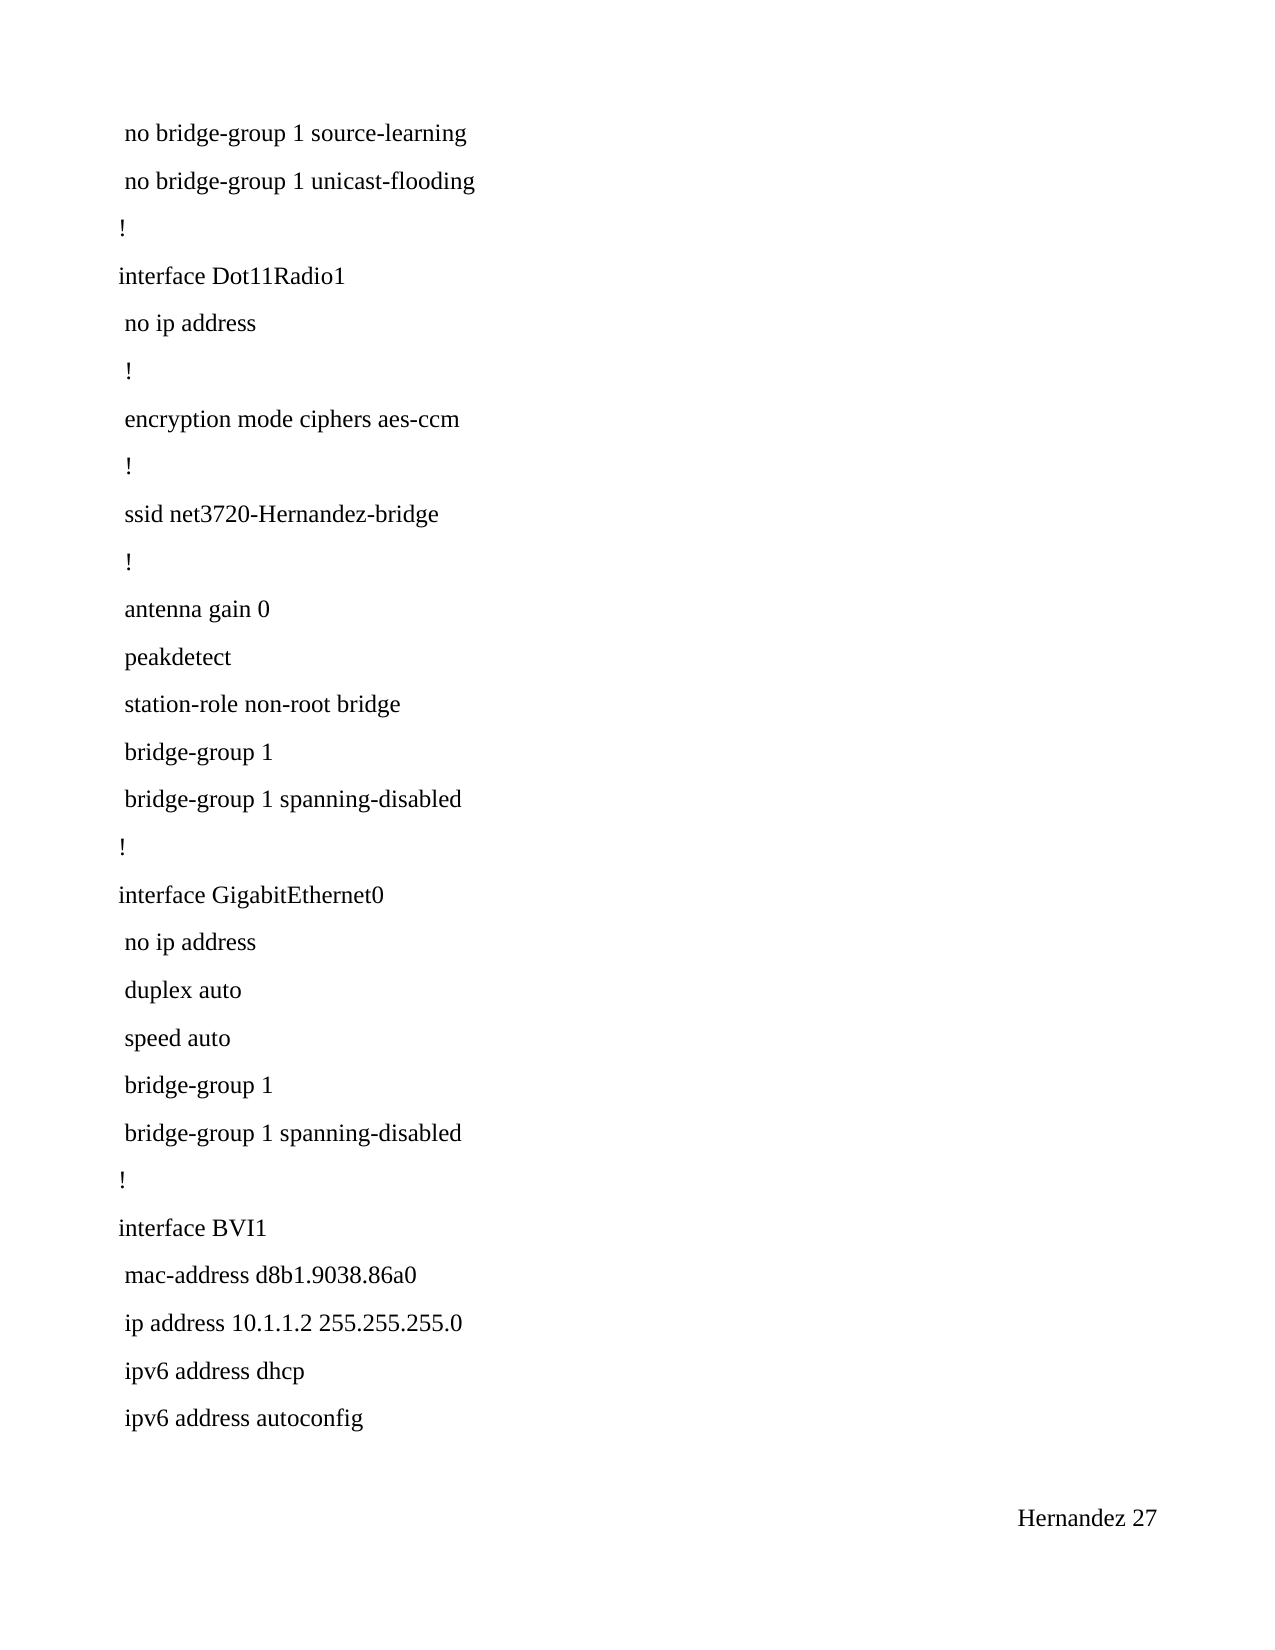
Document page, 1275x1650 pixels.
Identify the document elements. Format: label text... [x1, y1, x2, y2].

text antenna gain 0 [118, 594, 1157, 623]
text no ip address [118, 927, 1157, 956]
text bridge-group 1 [118, 1070, 1157, 1099]
text bridge-group 1 spanning-disabled [118, 784, 1157, 813]
text bridge-group 1 spanning-disabled [118, 1118, 1157, 1147]
text ipv6 address autoconfig [118, 1403, 1157, 1432]
text speed auto [118, 1023, 1157, 1051]
text no ip address [118, 308, 1157, 337]
text ssid net3720-Hernandez-bridge [118, 499, 1157, 528]
text no bridge-group 1 unicast-flooding [118, 166, 1157, 194]
text ip address 10.1.1.2 255.255.255.0 [118, 1308, 1157, 1337]
text ! [118, 213, 1157, 242]
text ! [118, 1165, 1157, 1194]
text interface GigabitEthernet0 [118, 880, 1157, 908]
text interface BVI1 [118, 1213, 1157, 1242]
text ! [118, 451, 1157, 480]
text peakdetect [118, 642, 1157, 671]
text no bridge-group 1 source-learning [118, 118, 1157, 147]
text station-role non-root bridge [118, 689, 1157, 718]
text ! [118, 356, 1157, 385]
text ! [118, 832, 1157, 861]
text interface Dot11Radio1 [118, 261, 1157, 290]
text duplex auto [118, 975, 1157, 1004]
text ! [118, 547, 1157, 575]
text ipv6 address dhcp [118, 1356, 1157, 1384]
text mac-address d8b1.9038.86a0 [118, 1261, 1157, 1289]
text bridge-group 1 [118, 737, 1157, 766]
text encryption mode ciphers aes-ccm [118, 404, 1157, 432]
